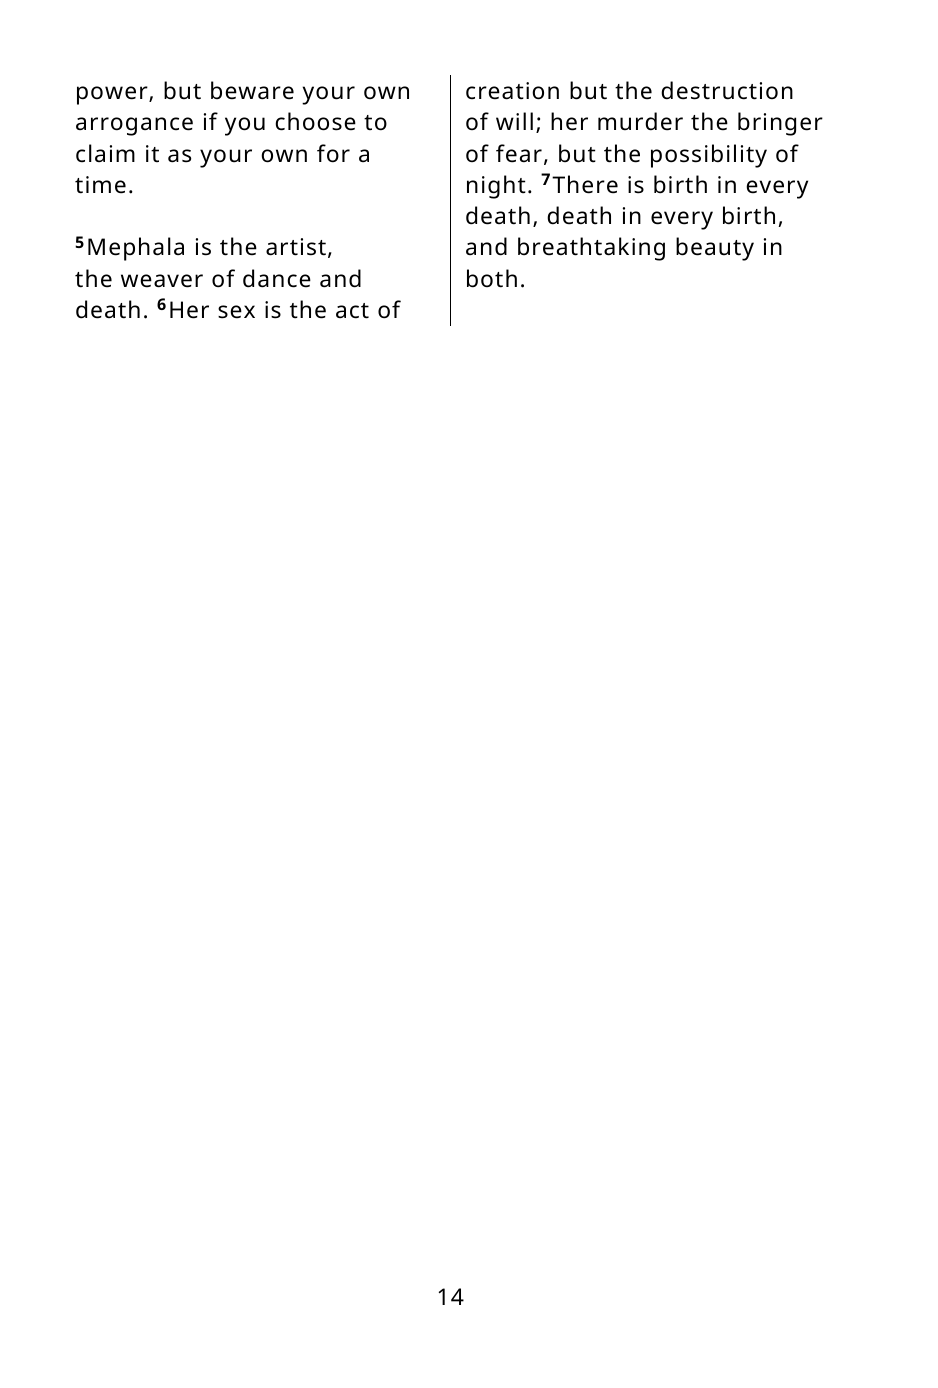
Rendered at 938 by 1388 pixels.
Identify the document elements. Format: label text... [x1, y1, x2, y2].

text power, but beware your own arrogance if you choose to claim it as your own for a time. [75, 75, 435, 200]
text 5Mephala is the artist, the weaver of dance and death. 6Her sex is the act of [75, 231, 435, 325]
text creation but the destruction of will; her murder the bringer of fear, but the possibility of night. 7There is birth in every death, death in every birth, and breathtaking beauty in both. [465, 75, 825, 294]
